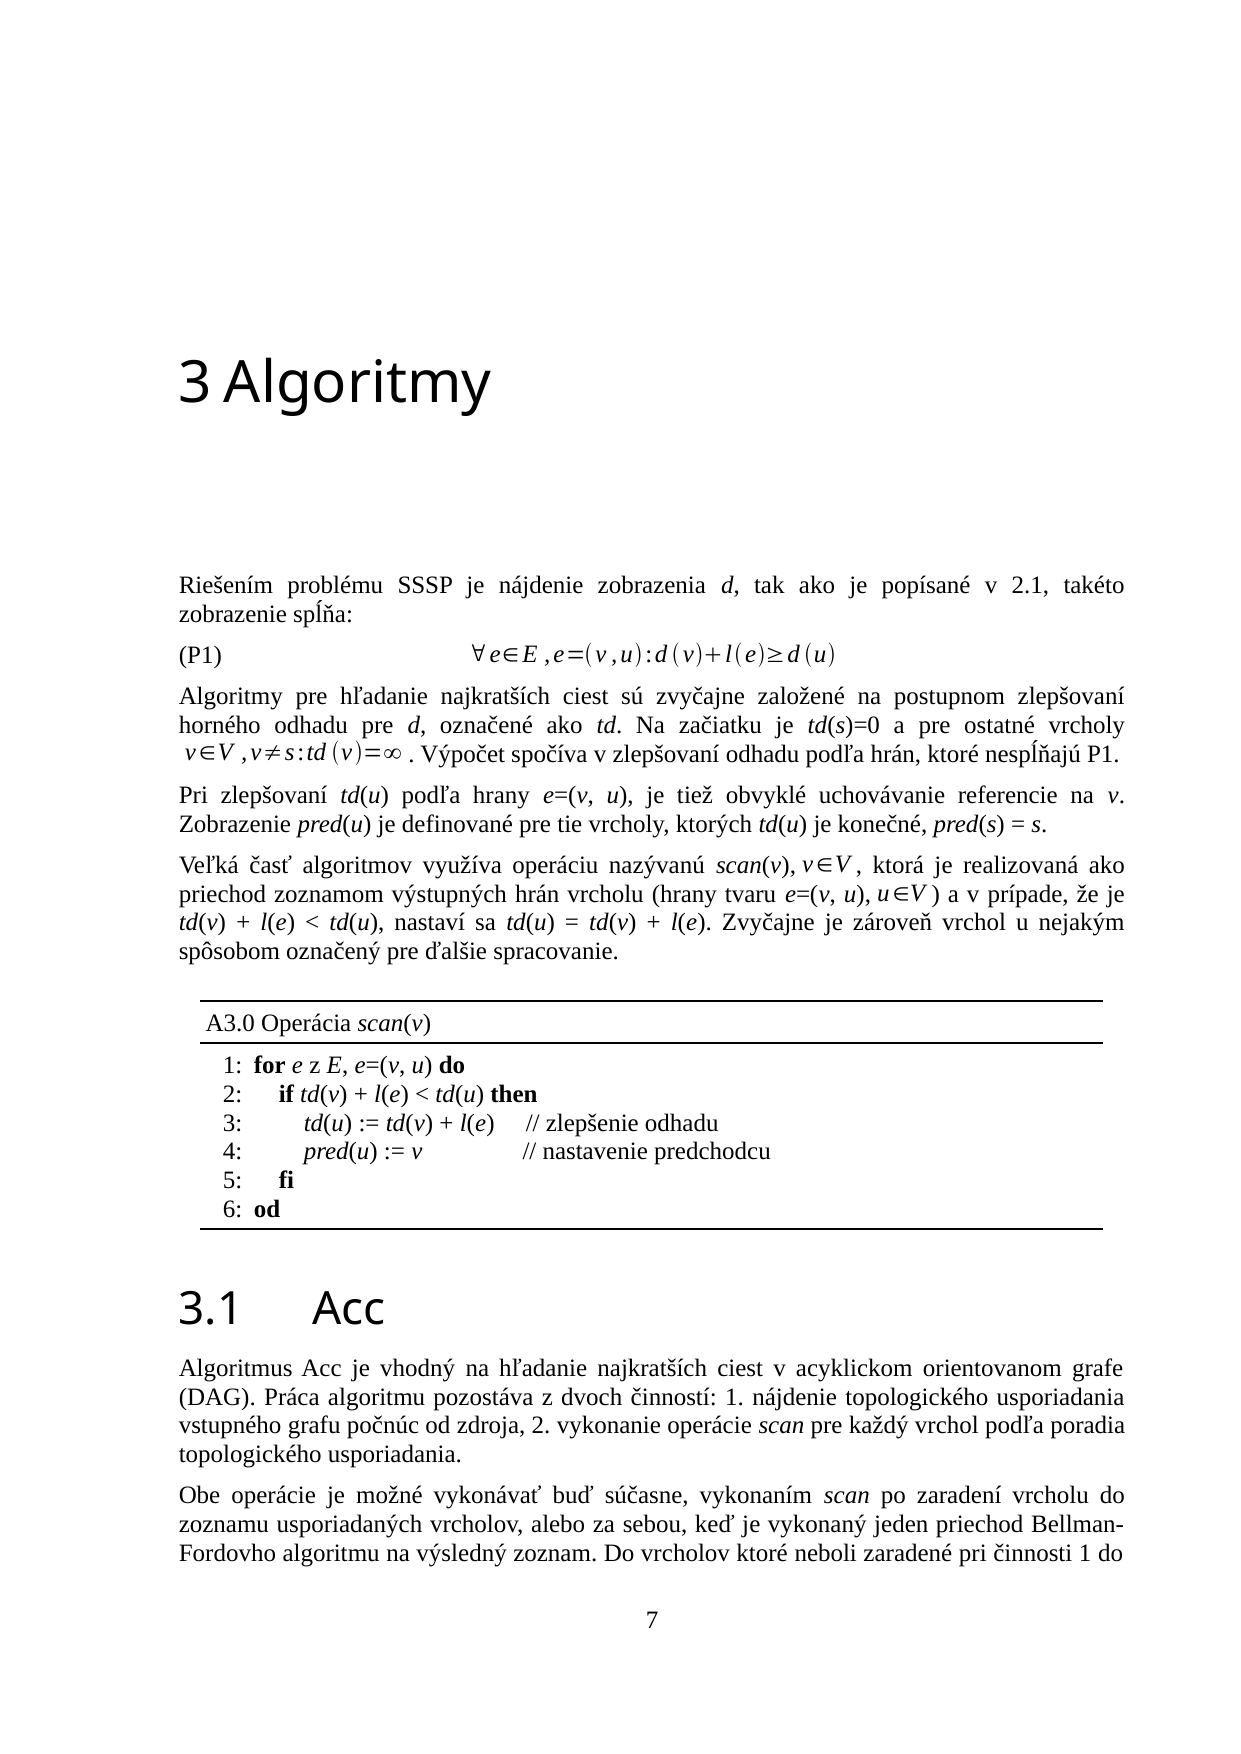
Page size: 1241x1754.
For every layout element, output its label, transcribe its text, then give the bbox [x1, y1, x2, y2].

subtitle Algoritmy [178, 341, 1125, 420]
text (P1) [178, 640, 1125, 669]
table_cell for e z E, e=(v, u) do if td(v) + l(e) < td(u) then td(u) := td(v) + l(e) // zlepšenie odhadu pred(u) := v // nastavenie predchodcu fi od [248, 1044, 1103, 1228]
text Algoritmy pre hľadanie najkratších ciest sú zvyčajne založené na postupnom zlepšovaní horného odhadu pre d, označené ako td. Na začiatku je td(s)=0 a pre ostatné vrcholy. Výpočet spočíva v zlepšovaní odhadu podľa hrán, ktoré nespĺňajú P1. [178, 681, 1125, 767]
text Riešením problému SSSP je nájdenie zobrazenia d, tak ako je popísané v 2.1, takéto zobrazenie spĺňa: [178, 570, 1125, 627]
text Obe operácie je možné vykonávať buď súčasne, vykonaním scan po zaradení vrcholu do zoznamu usporiadaných vrcholov, alebo za sebou, keď je vykonaný jeden priechod Bellman-Fordovho algoritmu na výsledný zoznam. Do vrcholov ktoré neboli zaradené pri činnosti 1 do [178, 1480, 1125, 1567]
table_header A3.0 Operácia scan(v) [200, 1002, 1103, 1042]
text Algoritmus Acc je vhodný na hľadanie najkratších ciest v acyklickom orientovanom grafe (DAG). Práca algoritmu pozostáva z dvoch činností: 1. nájdenie topologického usporiadania vstupného grafu počnúc od zdroja, 2. vykonanie operácie scan pre každý vrchol podľa poradia topologického usporiadania. [178, 1353, 1125, 1468]
text Veľká časť algoritmov využíva operáciu nazývanú scan(v),, ktorá je realizovaná ako priechod zoznamom výstupných hrán vrcholu (hrany tvaru e=(v, u),) a v prípade, že je td(v) + l(e) < td(u), nastaví sa td(u) = td(v) + l(e). Zvyčajne je zároveň vrchol u nejakým spôsobom označený pre ďalšie spracovanie. [178, 850, 1125, 965]
table_cell 1: 2: 3: 4: 5: 6: [200, 1044, 248, 1228]
subtitle Acc [178, 1275, 1125, 1338]
text Pri zlepšovaní td(u) podľa hrany e=(v, u), je tiež obvyklé uchovávanie referencie na v. Zobrazenie pred(u) je definované pre tie vrcholy, ktorých td(u) je konečné, pred(s) = s. [178, 780, 1125, 837]
